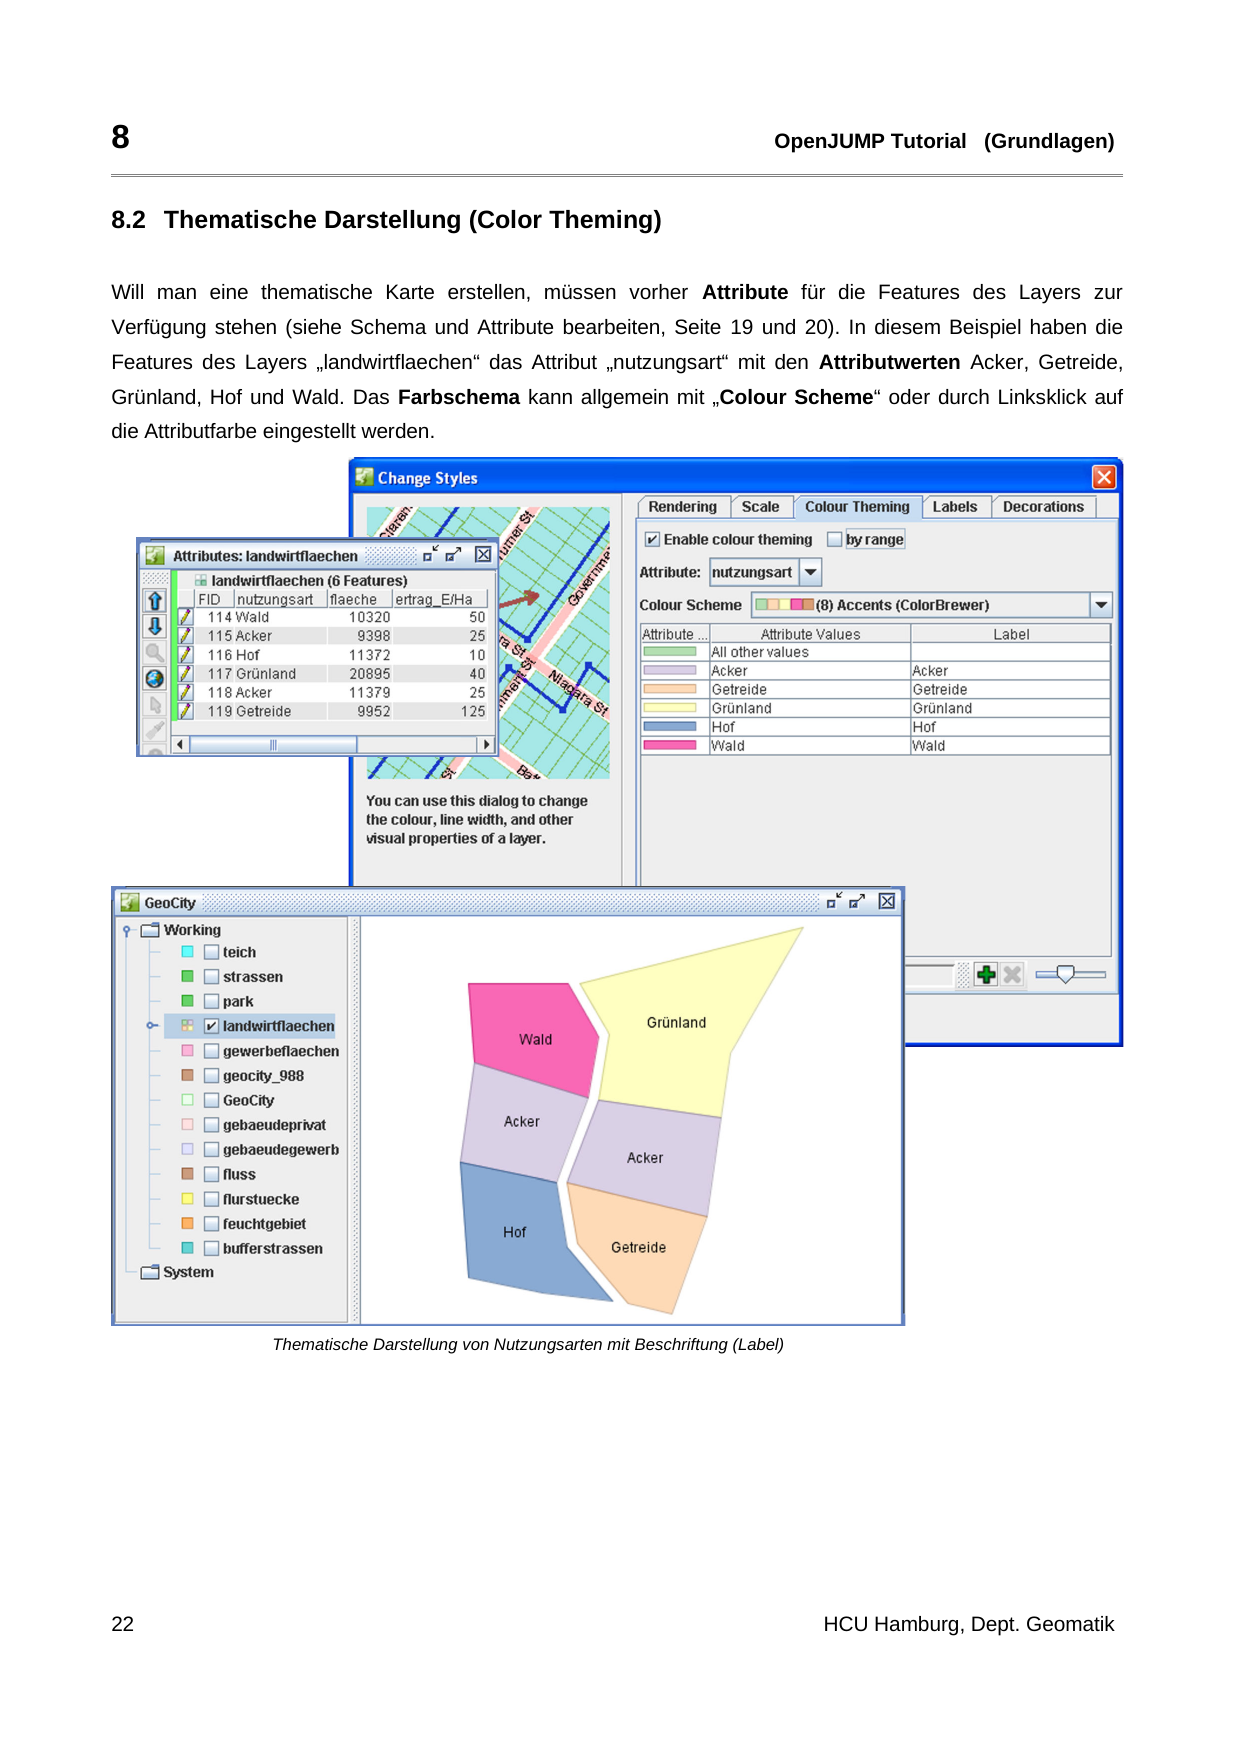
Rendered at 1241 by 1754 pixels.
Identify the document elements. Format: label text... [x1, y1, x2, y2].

picture [111, 457, 1124, 1326]
text [111, 878, 348, 886]
text Will man eine thematische Karte erstellen, müssen vorher Attribute für die Features des Layers zur Verfügung stehen (siehe Schema und Attribute bearbeiten, Seite 18 und 19). In diesem Beispiel haben die Features des Layers „landwirtflaechen“ das Attribut „nutzungsart“ mit den Attributwerten Acker, Getreide, Grünland, Hof und Wald. Das Farbschema kann allgemein mit „Colour Scheme“ oder durch Linksklick auf die Attributfarbe eingestellt werden. [111, 281, 1123, 443]
subtitle Thematische Darstellung (Color Theming) [111, 206, 1123, 234]
text Thematische Darstellung von Nutzungsarten mit Beschriftung (Label) [111, 1047, 1123, 1353]
